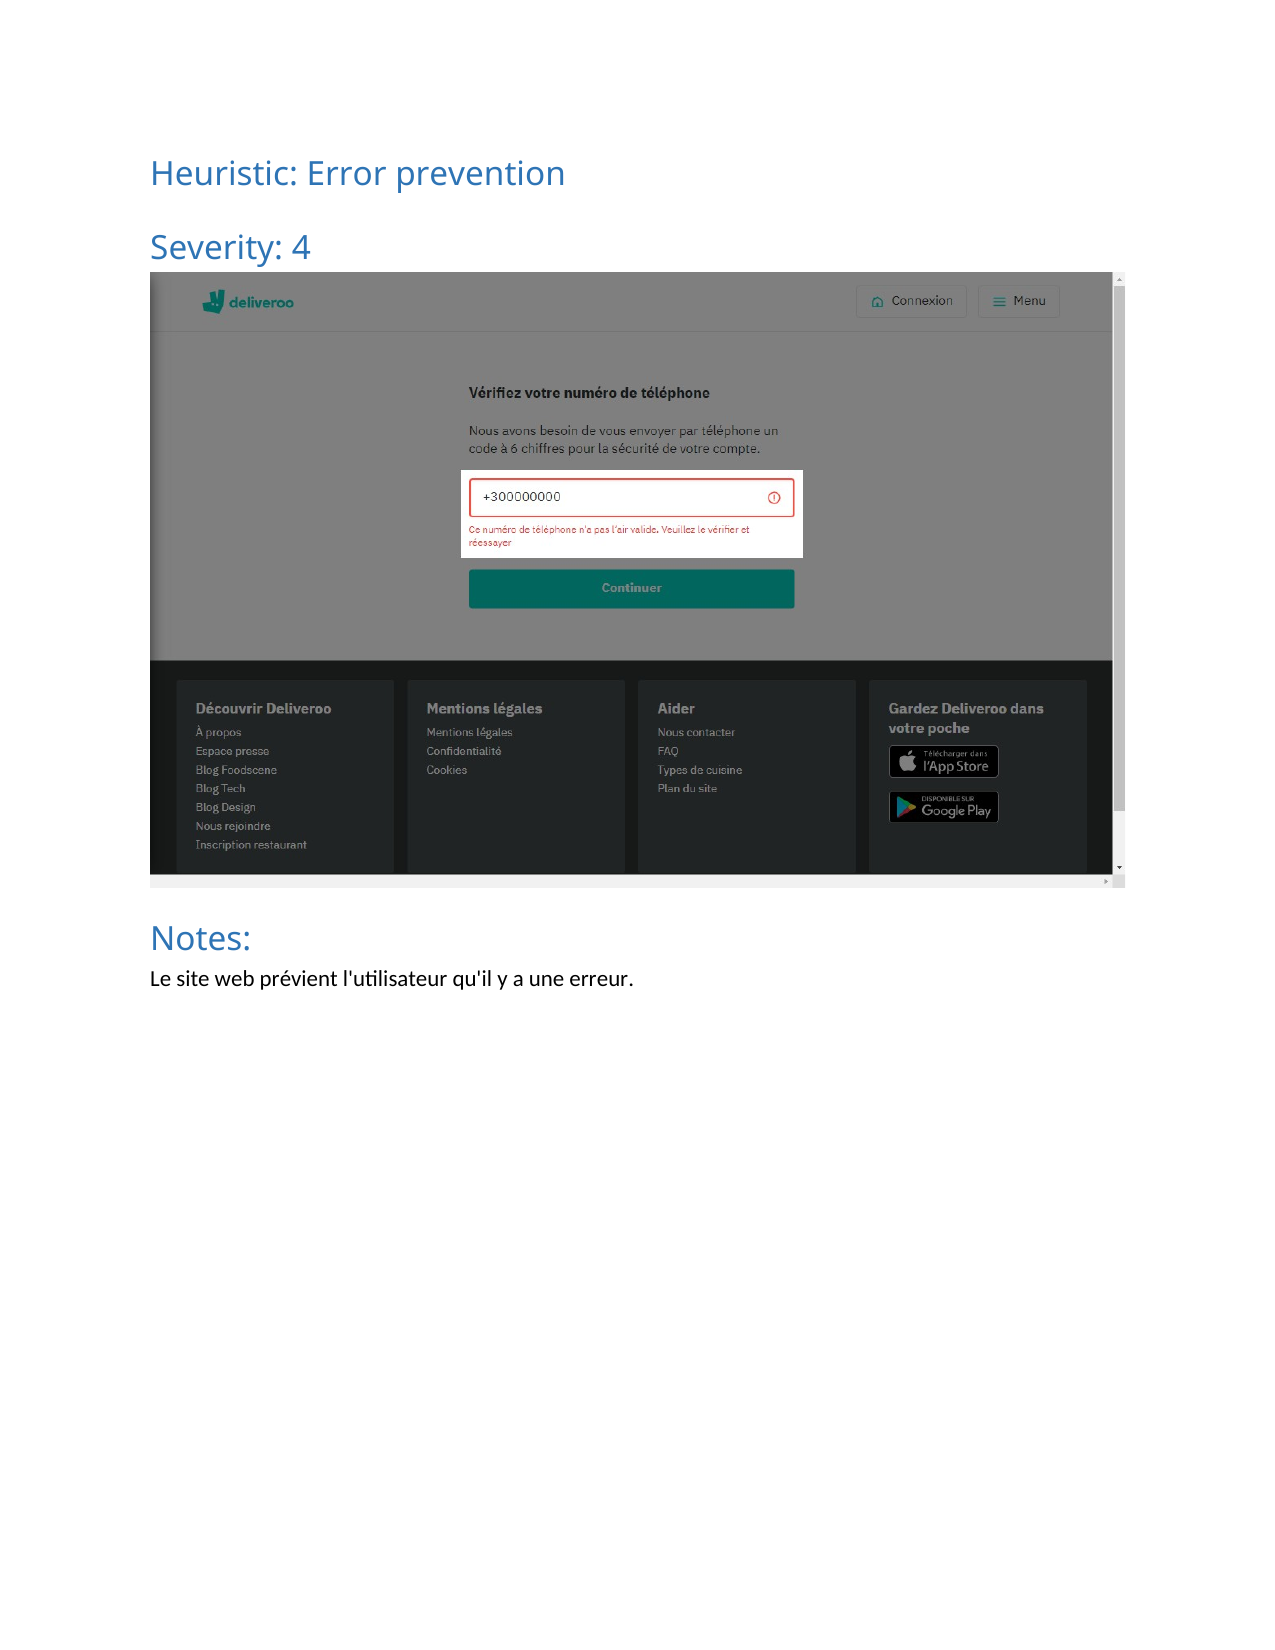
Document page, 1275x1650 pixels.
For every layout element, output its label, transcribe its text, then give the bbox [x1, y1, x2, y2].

text Le site web prévient l'utilisateur qu'il y a une erreur. [150, 964, 1125, 992]
subtitle Notes: [150, 915, 1125, 960]
subtitle Heuristic: Error prevention [150, 150, 1125, 195]
picture [150, 272, 1125, 888]
subtitle Severity: 4 [150, 224, 1125, 269]
